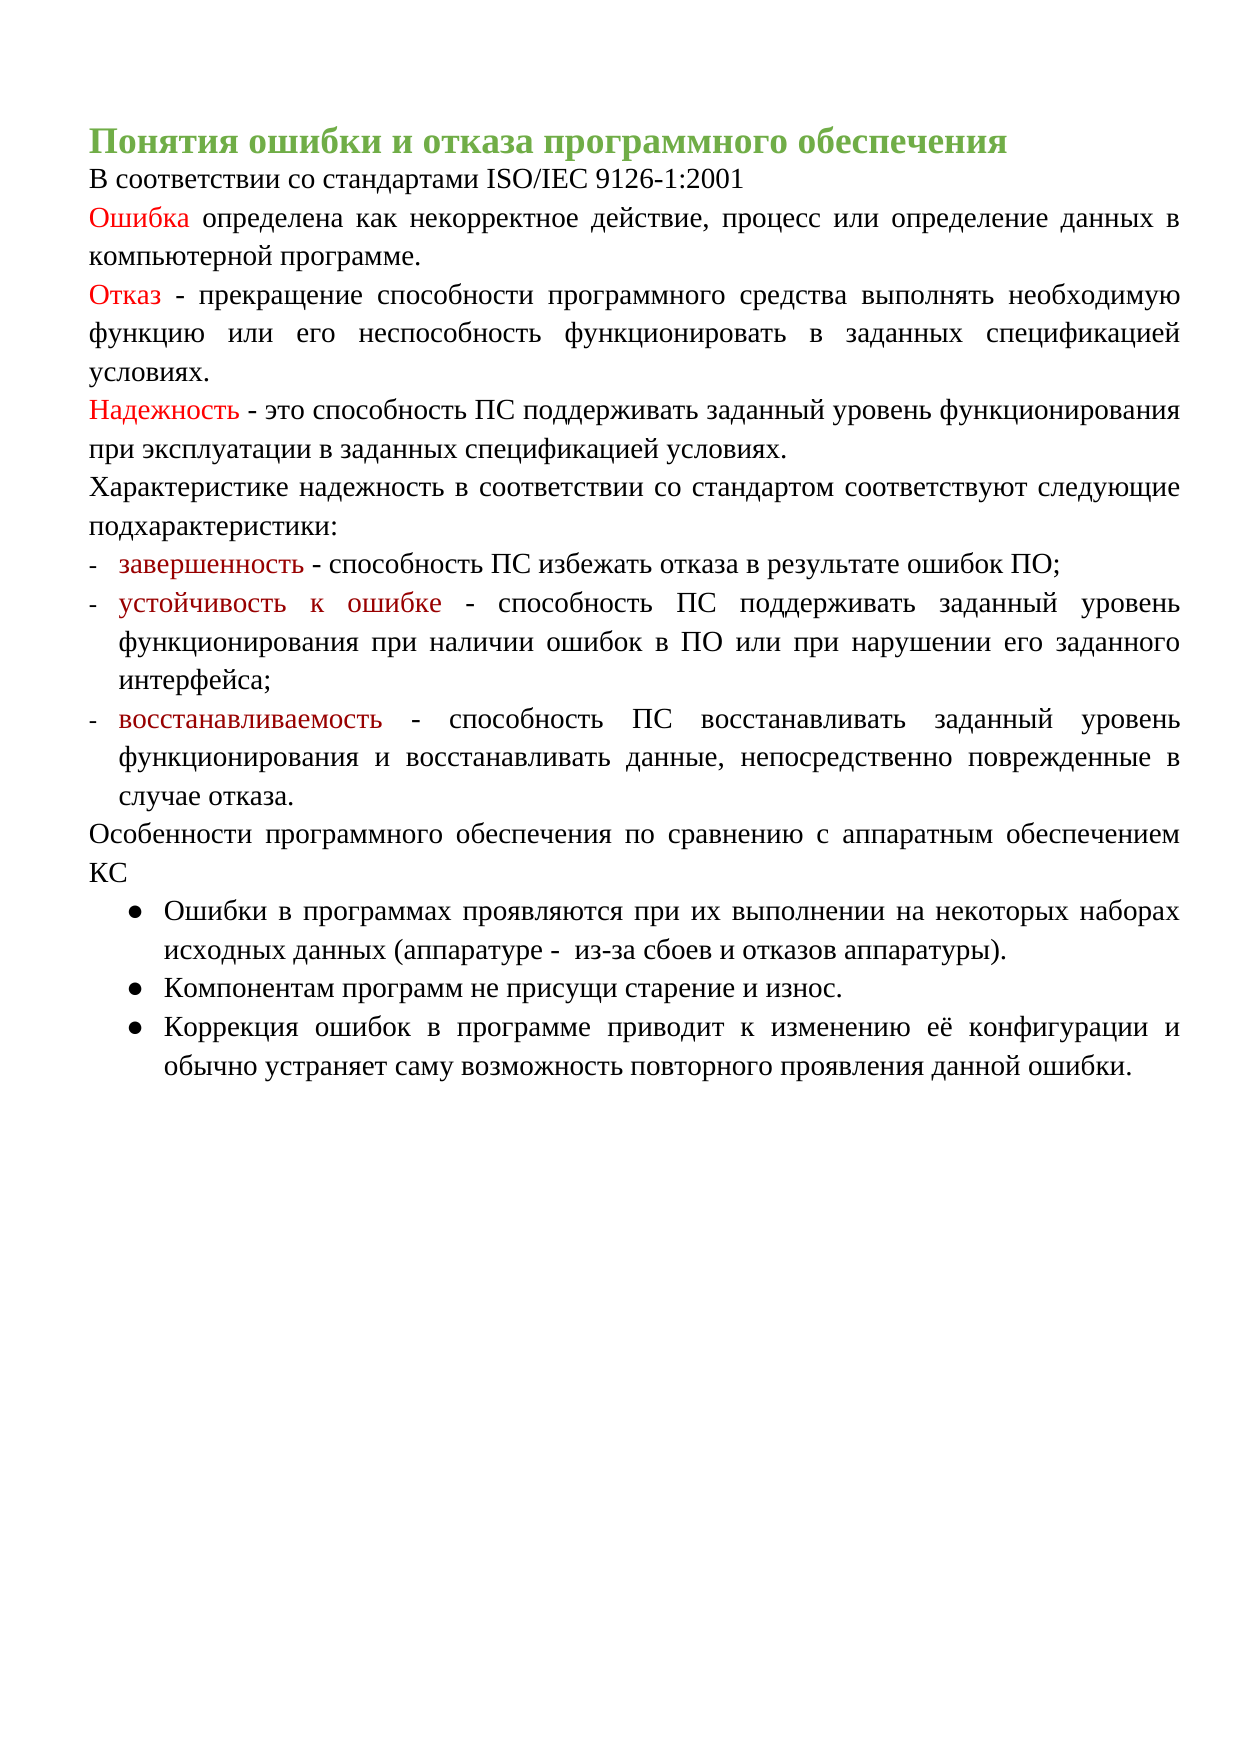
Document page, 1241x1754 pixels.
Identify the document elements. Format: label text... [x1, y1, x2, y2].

text Надежность - это способность ПС поддерживать заданный уровень функционирования при эксплуатации в заданных спецификацией условиях. [89, 392, 1181, 464]
list завершенность - способность ПС избежать отказа в результате ошибок ПО; [89, 547, 1181, 580]
list восстанавливаемость - способность ПС восстанавливать заданный уровень функционирования и восстанавливать данные, непосредственно поврежденные в случае отказа. [89, 701, 1181, 811]
list устойчивость к ошибке - способность ПС поддерживать заданный уровень функционирования при наличии ошибок в ПО или при нарушении его заданного интерфейса; [89, 585, 1181, 696]
list Коррекция ошибок в программе приводит к изменению её конфигурации и обычно устраняет саму возможность повторного проявления данной ошибки. [126, 1009, 1181, 1081]
text Ошибка определена как некорректное действие, процесс или определение данных в компьютерной программе. [89, 200, 1181, 272]
text Особенности программного обеспечения по сравнению с аппаратным обеспечением КС [89, 816, 1181, 888]
text Понятия ошибки и отказа программного обеспечения [89, 118, 1181, 161]
text Характеристике надежность в соответствии со стандартом соответствуют следующие подхарактеристики: [89, 469, 1181, 542]
text В соответствии со стандартами ISO/IEC 9126-1:2001 [89, 161, 1181, 195]
text Отказ - прекращение способности программного средства выполнять необходимую функцию или его неспособность функционировать в заданных спецификацией условиях. [89, 277, 1181, 387]
list Компонентам программ не присущи старение и износ. [126, 971, 1181, 1004]
list Ошибки в программах проявляются при их выполнении на некоторых наборах исходных данных (аппаратуре - из-за сбоев и отказов аппаратуры). [126, 893, 1181, 966]
